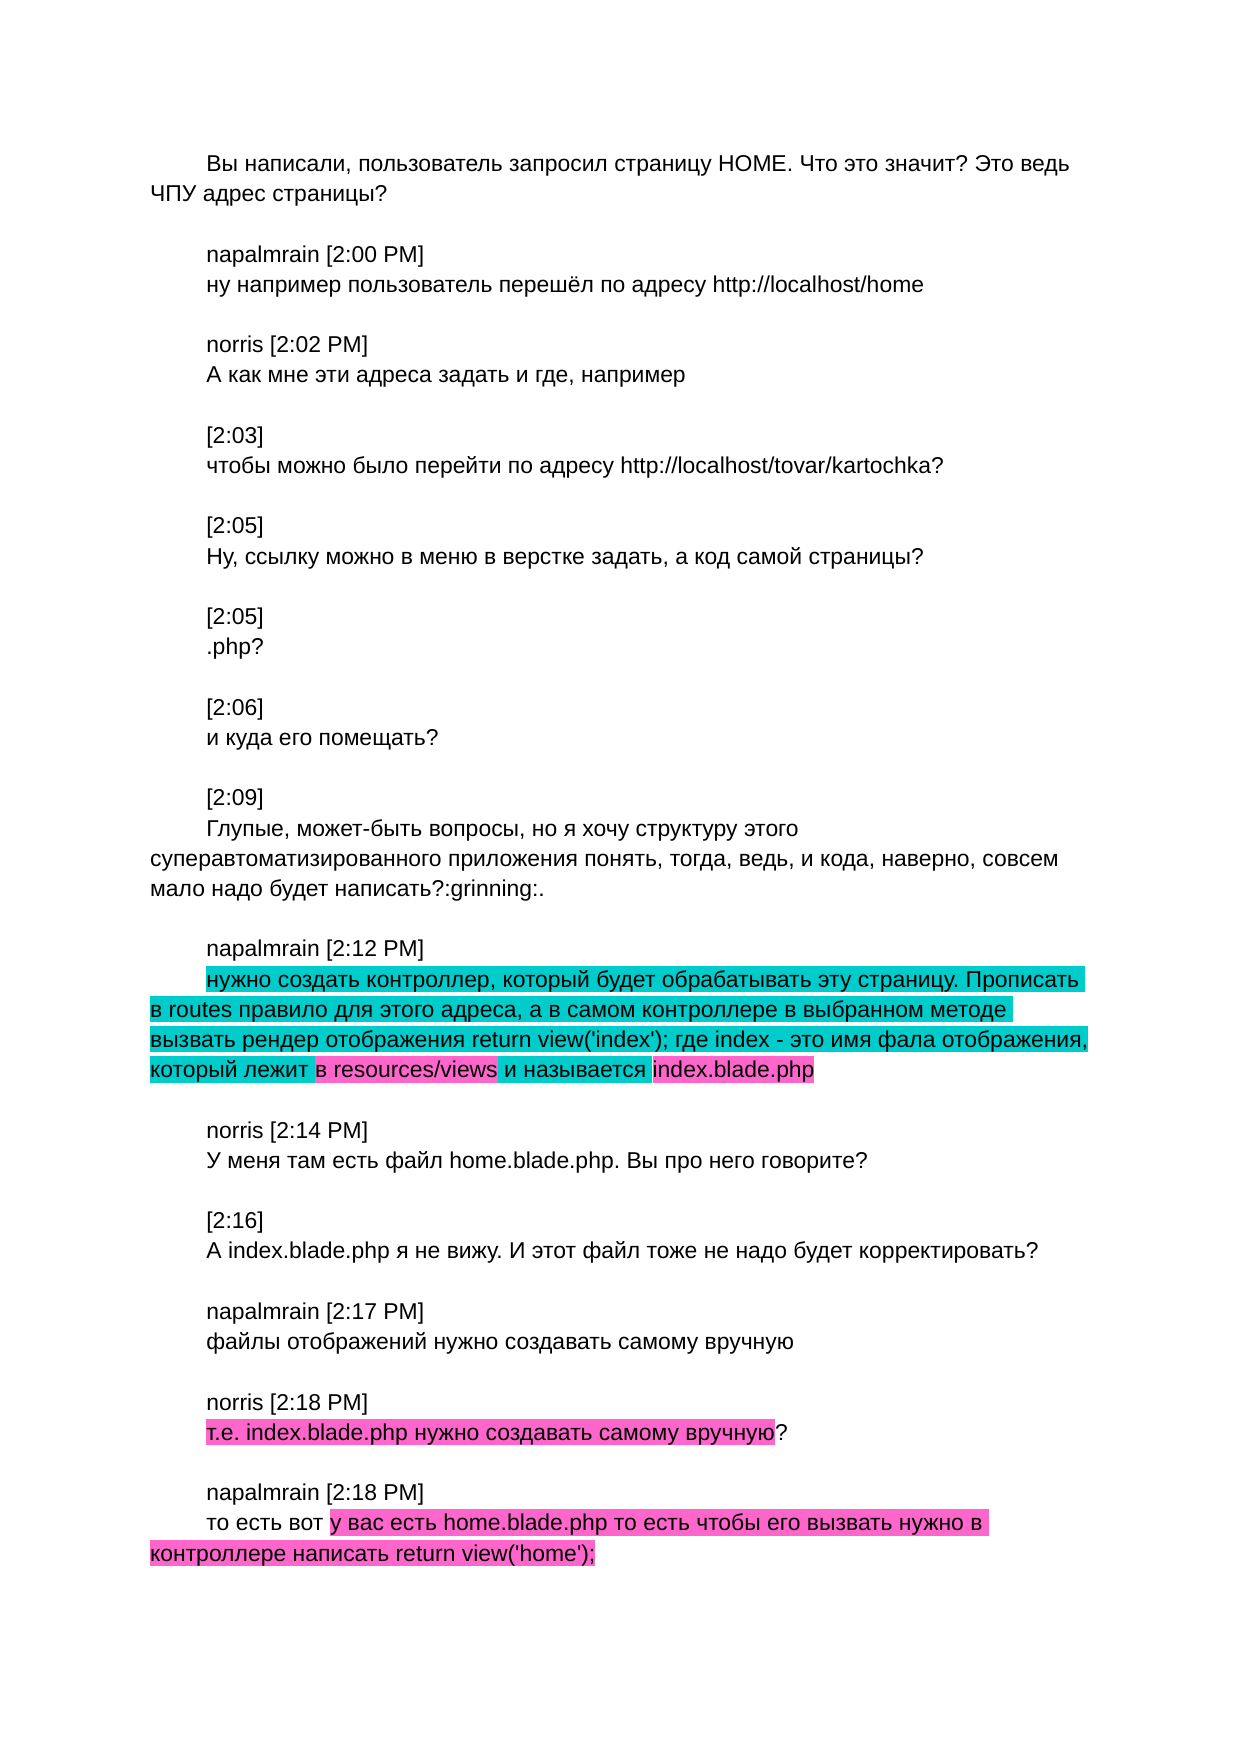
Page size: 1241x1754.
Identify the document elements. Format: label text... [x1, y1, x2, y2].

text [2:06] [150, 694, 1090, 720]
text ну например пользователь перешёл по адресу http://localhost/home [150, 271, 1090, 297]
text norris [2:14 PM] [150, 1117, 1090, 1143]
text napalmrain [2:17 PM] [150, 1298, 1090, 1324]
text А как мне эти адреса задать и где, например [150, 361, 1090, 388]
text napalmrain [2:12 PM] [150, 935, 1090, 962]
text [2:09] [150, 784, 1090, 811]
text т.е. index.blade.php нужно создавать самому вручную? [150, 1419, 1090, 1445]
text Ну, ссылку можно в меню в верстке задать, а код самой страницы? [150, 543, 1090, 569]
text napalmrain [2:00 PM] [150, 241, 1090, 267]
text napalmrain [2:18 PM] [150, 1479, 1090, 1506]
text файлы отображений нужно создавать самому вручную [150, 1328, 1090, 1354]
text norris [2:18 PM] [150, 1388, 1090, 1415]
text norris [2:02 PM] [150, 331, 1090, 358]
text У меня там есть файл home.blade.php. Вы про него говорите? [150, 1147, 1090, 1173]
text [2:05] [150, 603, 1090, 629]
text и куда его помещать? [150, 724, 1090, 750]
text чтобы можно было перейти по адресу http://localhost/tovar/kartochka? [150, 452, 1090, 478]
text [2:16] [150, 1207, 1090, 1234]
text Вы написали, пользователь запросил страницу HOME. Что это значит? Это ведь ЧПУ адрес страницы? [150, 150, 1090, 207]
text [2:05] [150, 512, 1090, 539]
text Глупые, может-быть вопросы, но я хочу структуру этого суперавтоматизированного приложения понять, тогда, ведь, и кода, наверно, совсем мало надо будет написать?:grinning:. [150, 814, 1090, 901]
text .php? [150, 633, 1090, 660]
text А index.blade.php я не вижу. И этот файл тоже не надо будет корректировать? [150, 1237, 1090, 1264]
text нужно создать контроллер, который будет обрабатывать эту страницу. Прописать в routes правило для этого адреса, а в самом контроллере в выбранном методе вызвать рендер отображения return view('index'); где index - это имя фала отображения, который лежит в resources/views и называется index.blade.php [150, 966, 1090, 1083]
text то есть вот у вас есть home.blade.php то есть чтобы его вызвать нужно в контроллере написать return view('home'); [150, 1509, 1090, 1566]
text [2:03] [150, 422, 1090, 448]
